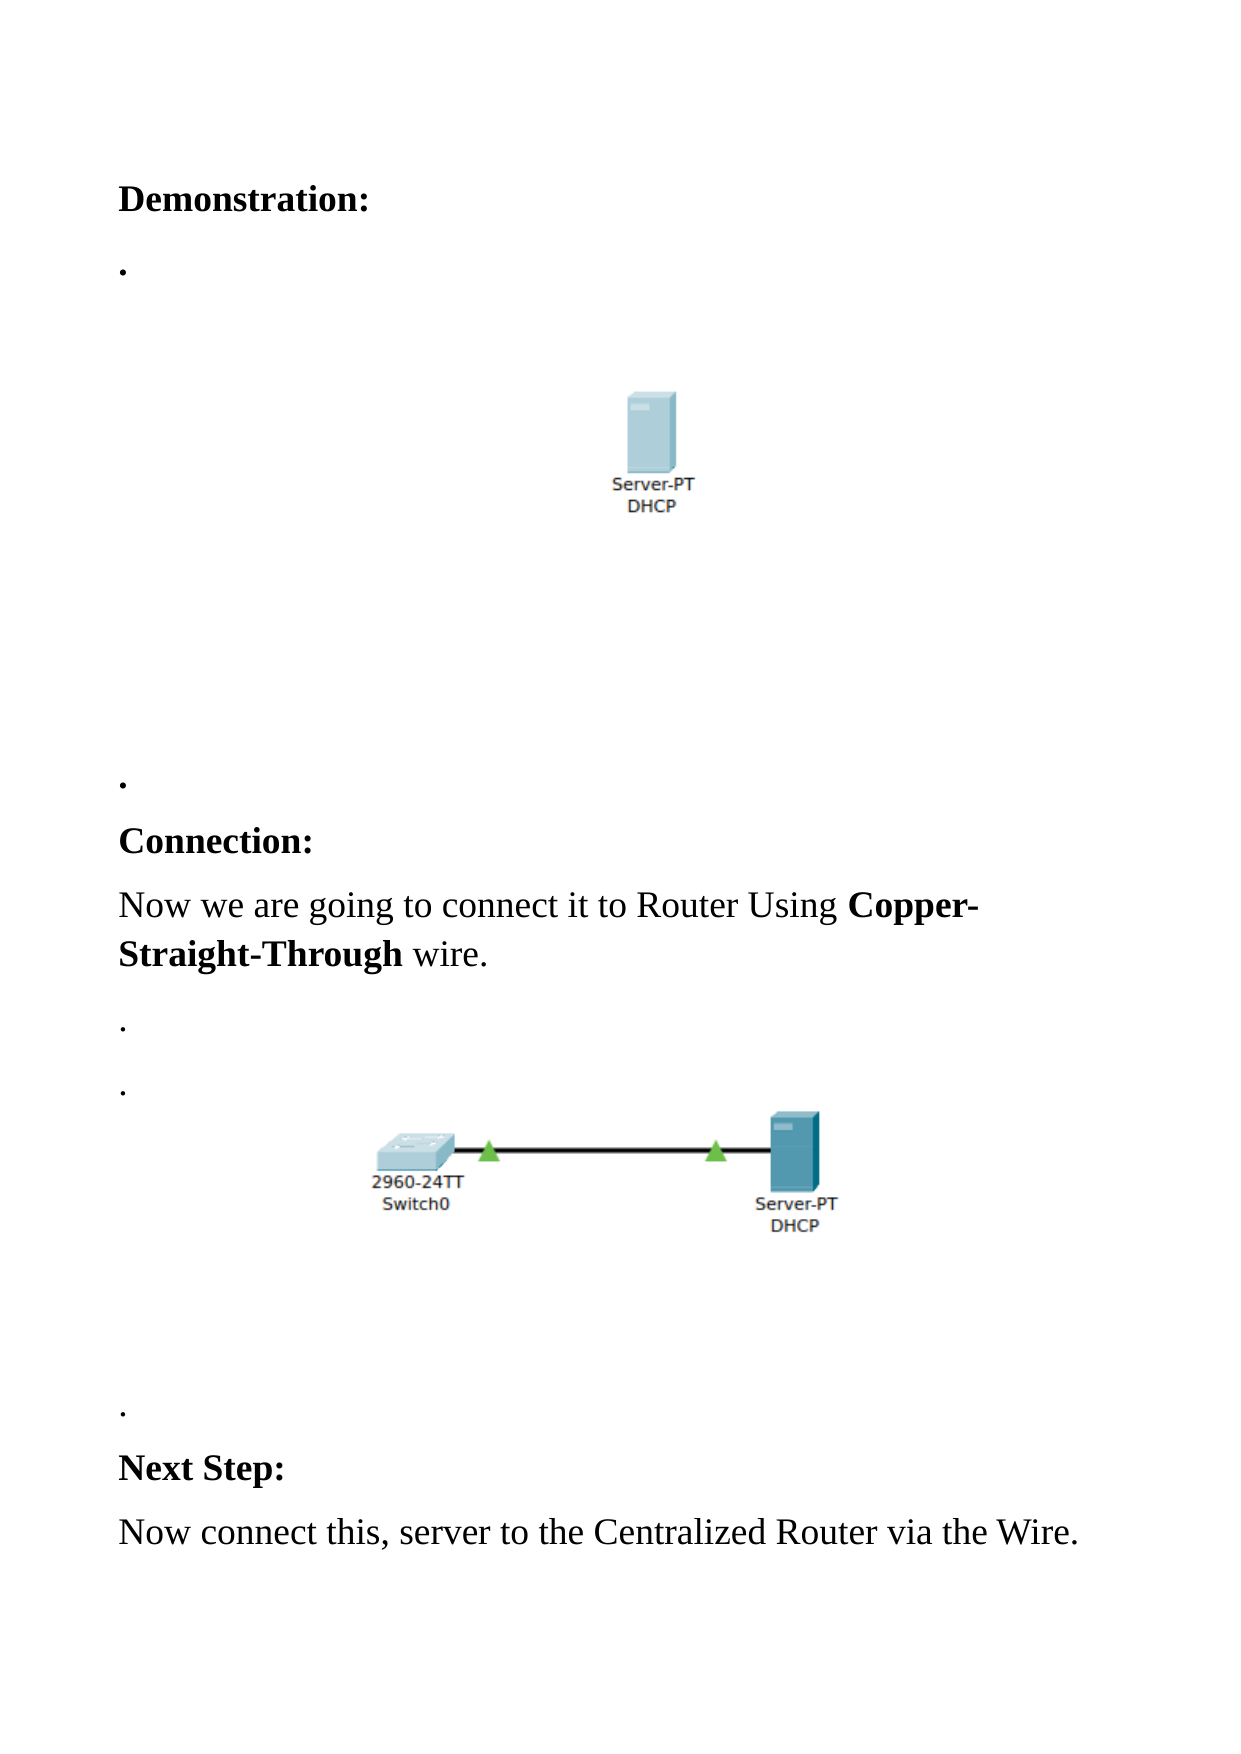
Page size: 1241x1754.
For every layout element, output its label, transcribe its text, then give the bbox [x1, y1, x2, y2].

text . [118, 1381, 1122, 1424]
text . [118, 1060, 300, 1103]
text Now we are going to connect it to Router Using Copper-Straight-Through wire. [118, 882, 1122, 975]
picture [300, 1060, 940, 1290]
text Connection: [118, 818, 1122, 861]
text . [118, 754, 1122, 797]
text . [118, 996, 1122, 1039]
text [940, 1060, 1122, 1103]
picture [267, 240, 974, 655]
text Now connect this, server to the Centralized Router via the Wire. [118, 1509, 1122, 1552]
text Next Step: [118, 1445, 1122, 1488]
text Demonstration: [118, 176, 1122, 219]
text [974, 241, 1122, 284]
text . [118, 241, 267, 284]
